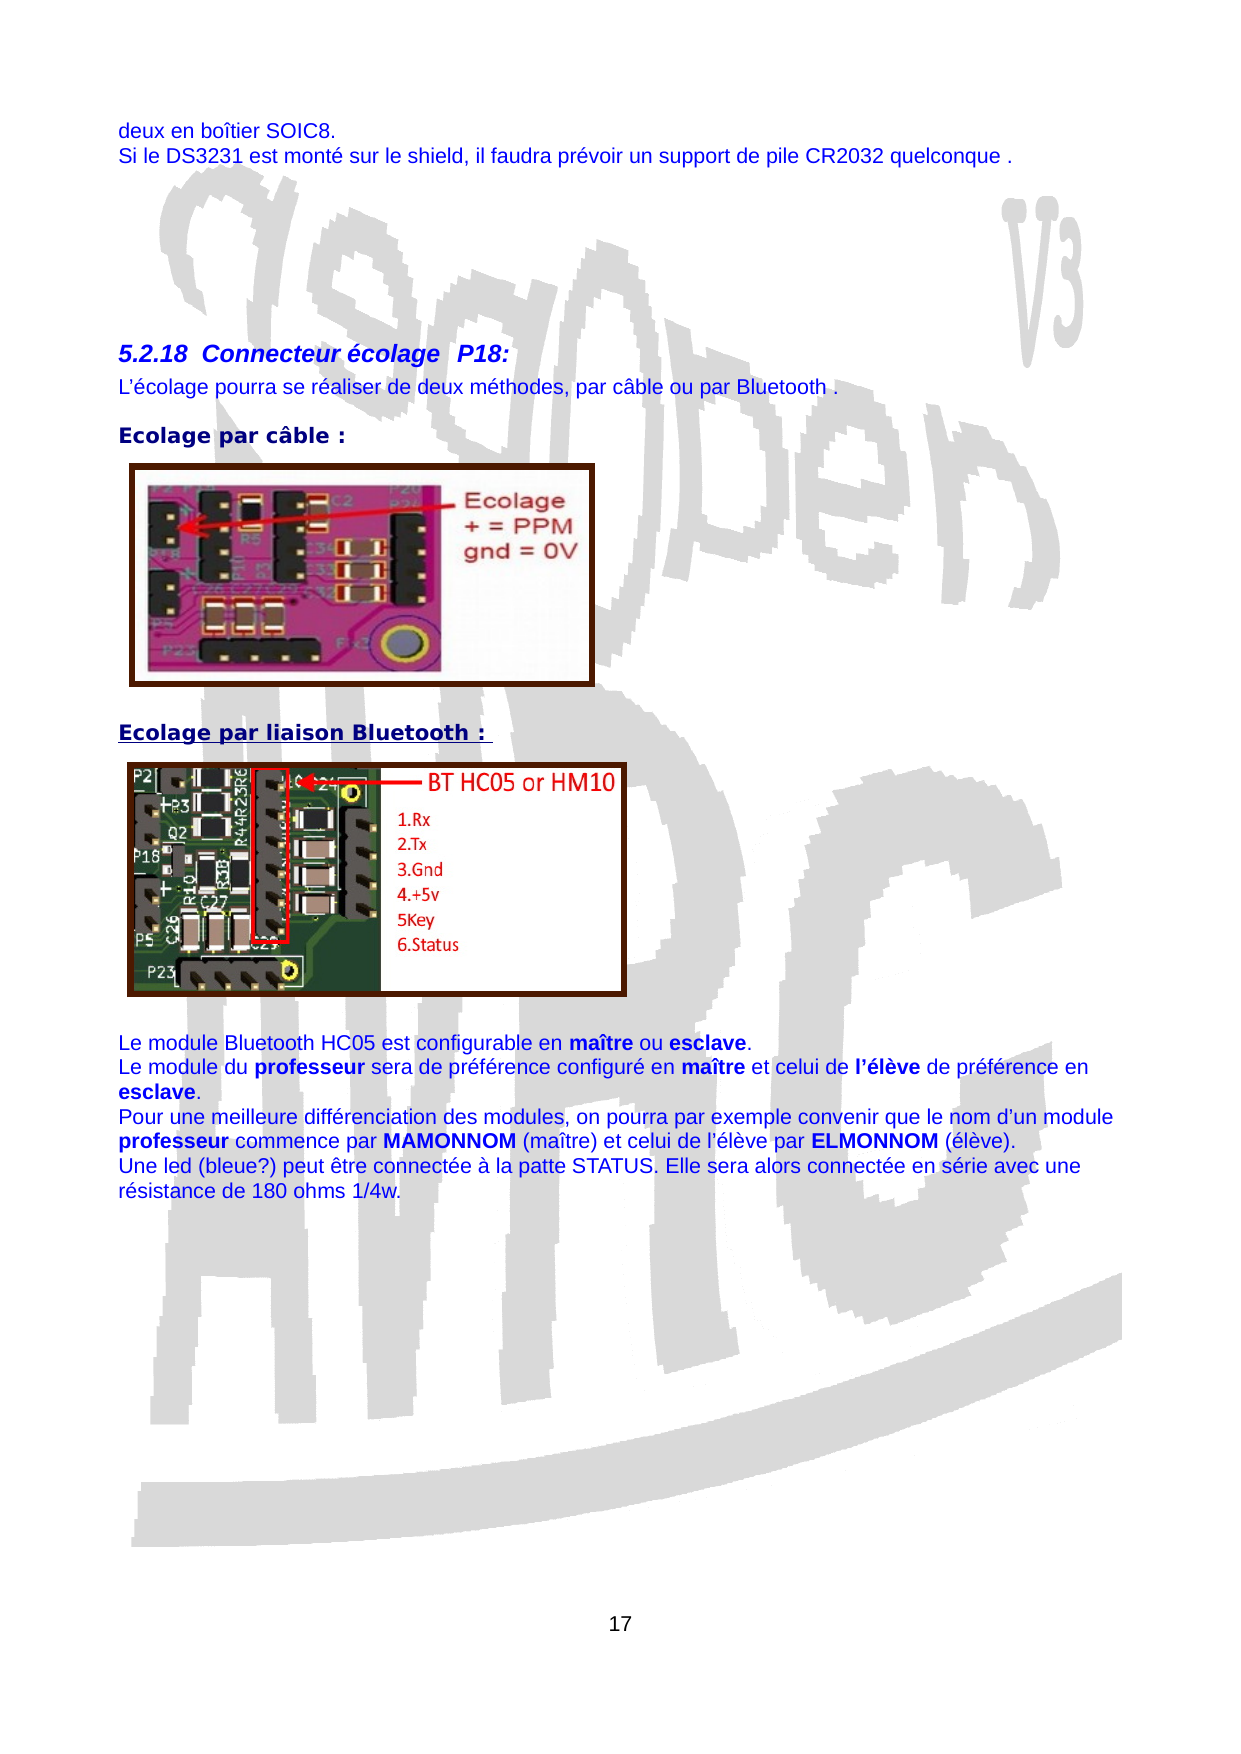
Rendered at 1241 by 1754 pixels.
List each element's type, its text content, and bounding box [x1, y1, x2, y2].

text Pour une meilleure différenciation des modules, on pourra par exemple convenir que le nom d’un module professeur commence par MAMONNOM (maître) et celui de l’élève par ELMONNOM (élève). [118, 1104, 1122, 1153]
picture [135, 470, 589, 681]
text Si le DS3231 est monté sur le shield, il faudra prévoir un support de pile CR2032 quelconque . [118, 143, 1122, 167]
subtitle Ecolage par câble : [118, 423, 1122, 448]
text deux en boîtier SOIC8. [118, 118, 1122, 143]
text Le module du professeur sera de préférence configuré en maître et celui de l’élève de préférence en esclave. [118, 1054, 1122, 1104]
text L’écolage pourra se réaliser de deux méthodes, par câble ou par Bluetooth . [118, 374, 1122, 398]
subtitle 5.2.18 Connecteur écolage P18: [118, 339, 1122, 367]
subtitle Ecolage par liaison Bluetooth : [118, 721, 1122, 746]
picture [134, 768, 621, 991]
text Le module Bluetooth HC05 est configurable en maître ou esclave. [118, 1030, 1122, 1054]
text Une led (bleue?) peut être connectée à la patte STATUS. Elle sera alors connectée en série avec une résistance de 180 ohms 1/4w. [118, 1153, 1122, 1203]
